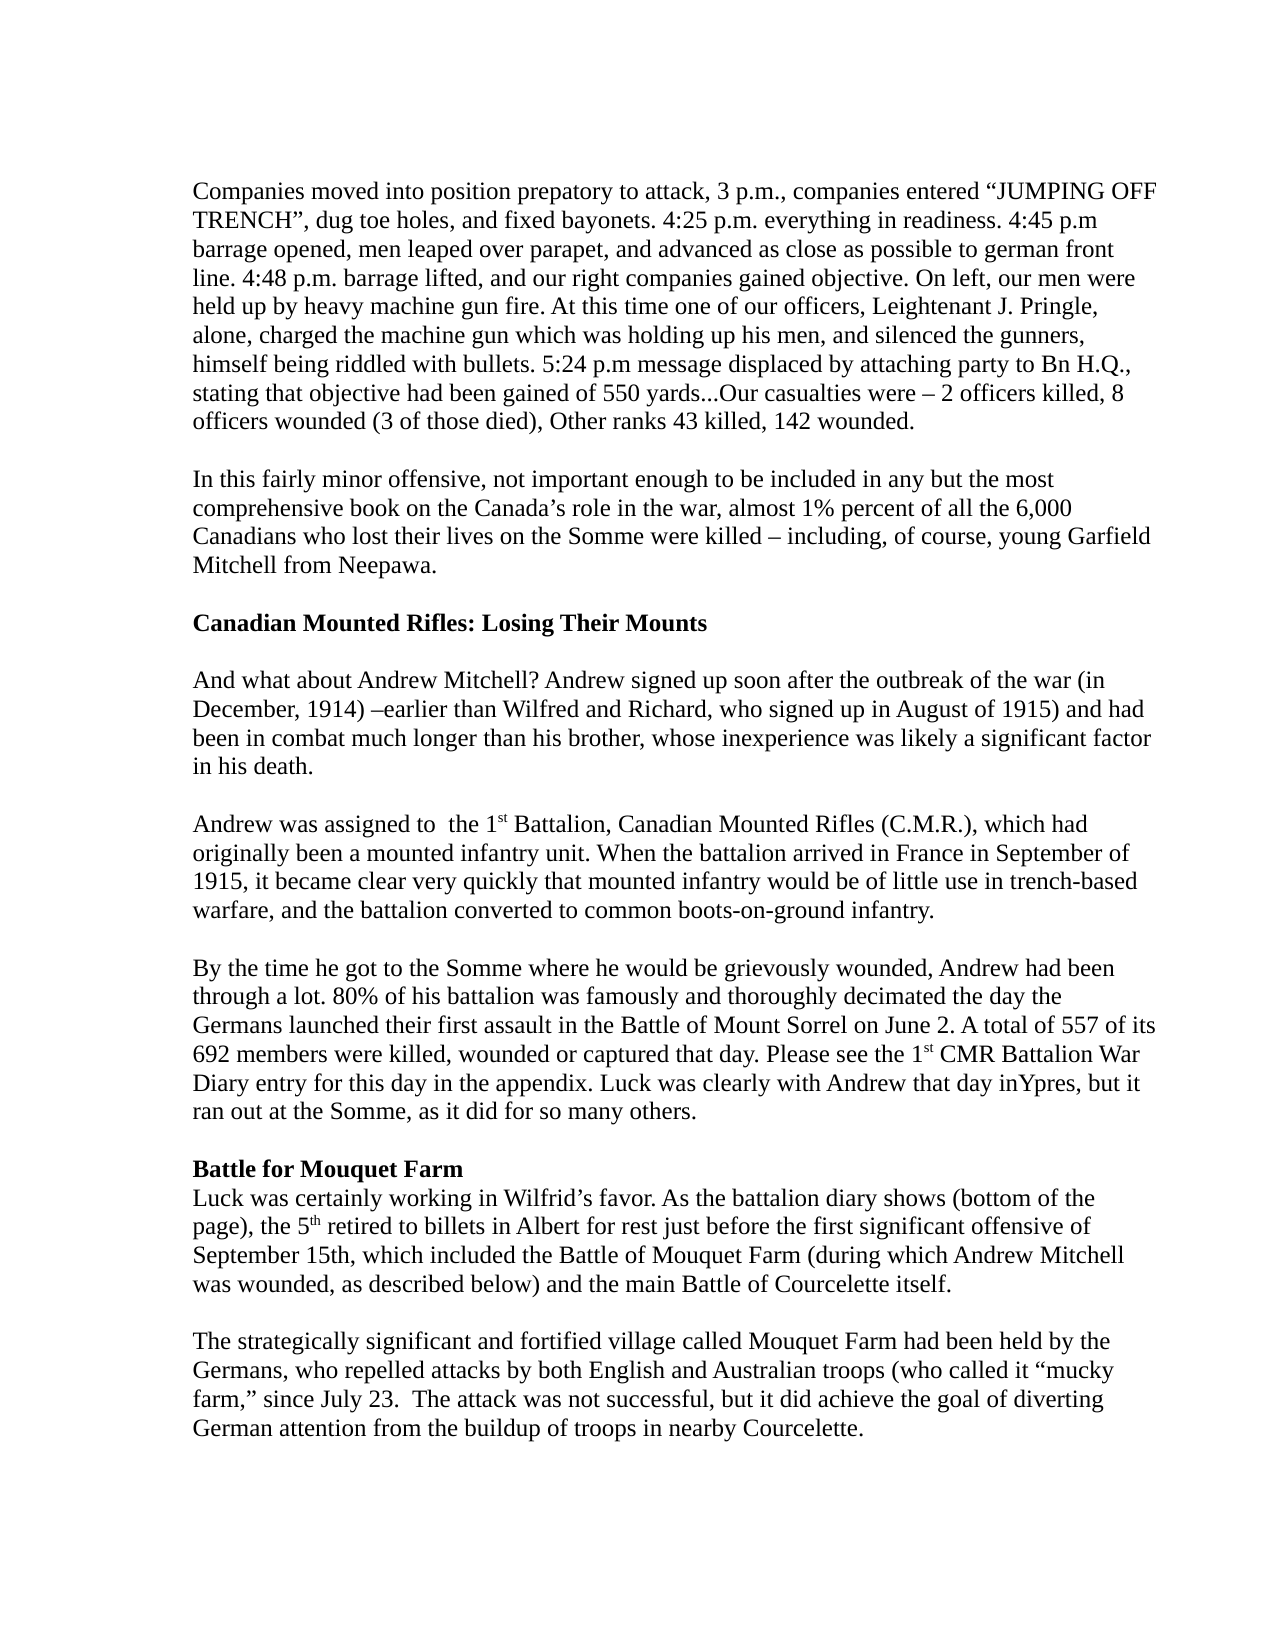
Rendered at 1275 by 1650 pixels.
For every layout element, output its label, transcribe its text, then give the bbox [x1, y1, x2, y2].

text By the time he got to the Somme where he would be grievously wounded, Andrew had been through a lot. 80% of his battalion was famously and thoroughly decimated the day the Germans launched their first assault in the Battle of Mount Sorrel on June 2. A total of 557 of its 692 members were killed, wounded or captured that day. Please see the 1st CMR Battalion War Diary entry for this day in the appendix. Luck was clearly with Andrew that day inYpres, but it ran out at the Somme, as it did for so many others. [192, 953, 1158, 1125]
text And what about Andrew Mitchell? Andrew signed up soon after the outbreak of the war (in December, 1914) –earlier than Wilfred and Richard, who signed up in August of 1915) and had been in combat much longer than his brother, whose inexperience was likely a significant factor in his death. [192, 665, 1158, 780]
text Luck was certainly working in Wilfrid’s favor. As the battalion diary shows (bottom of the page), the 5th retired to billets in Albert for rest just before the first significant offensive of September 15th, which included the Battle of Mouquet Farm (during which Andrew Mitchell was wounded, as described below) and the main Battle of Courcelette itself. [192, 1183, 1158, 1298]
text The strategically significant and fortified village called Mouquet Farm had been held by the Germans, who repelled attacks by both English and Australian troops (who called it “mucky farm,” since July 23. The attack was not successful, but it did achieve the goal of diverting German attention from the buildup of troops in nearby Courcelette. [192, 1326, 1158, 1441]
text Canadian Mounted Rifles: Losing Their Mounts [192, 608, 1158, 636]
text Battle for Mouquet Farm [192, 1154, 1158, 1183]
text Companies moved into position prepatory to attack, 3 p.m., companies entered “JUMPING OFF TRENCH”, dug toe holes, and fixed bayonets. 4:25 p.m. everything in readiness. 4:45 p.m barrage opened, men leaped over parapet, and advanced as close as possible to german front line. 4:48 p.m. barrage lifted, and our right companies gained objective. On left, our men were held up by heavy machine gun fire. At this time one of our officers, Leightenant J. Pringle, alone, charged the machine gun which was holding up his men, and silenced the gunners, himself being riddled with bullets. 5:24 p.m message displaced by attaching party to Bn H.Q., stating that objective had been gained of 550 yards...Our casualties were – 2 officers killed, 8 officers wounded (3 of those died), Other ranks 43 killed, 142 wounded. [192, 176, 1158, 435]
text In this fairly minor offensive, not important enough to be included in any but the most comprehensive book on the Canada’s role in the war, almost 1% percent of all the 6,000 Canadians who lost their lives on the Somme were killed – including, of course, young Garfield Mitchell from Neepawa. [192, 464, 1158, 579]
text Andrew was assigned to the 1st Battalion, Canadian Mounted Rifles (C.M.R.), which had originally been a mounted infantry unit. When the battalion arrived in France in September of 1915, it became clear very quickly that mounted infantry would be of little use in trench-based warfare, and the battalion converted to common boots-on-ground infantry. [192, 809, 1158, 924]
